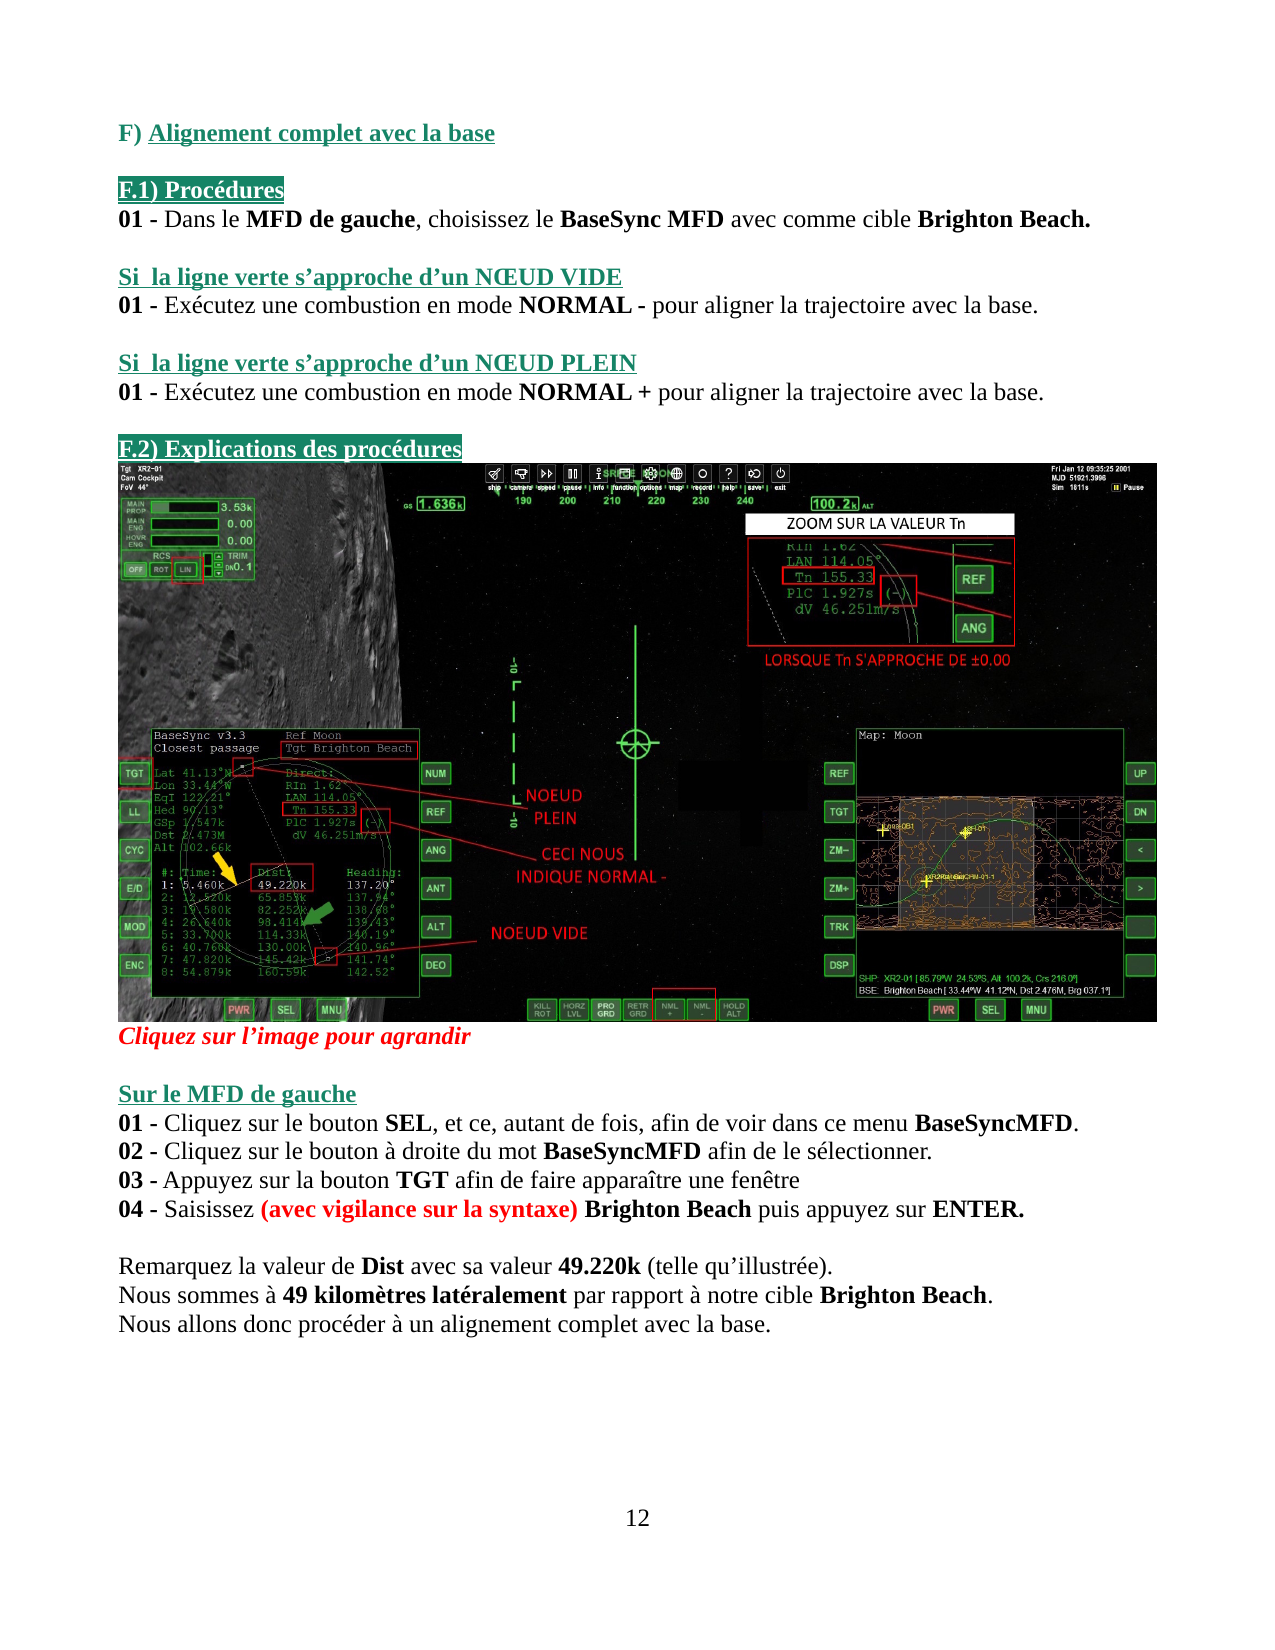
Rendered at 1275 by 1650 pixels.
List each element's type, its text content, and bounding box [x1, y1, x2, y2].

text 01 - Cliquez sur le bouton SEL, et ce, autant de fois, afin de voir dans ce menu BaseSyncMFD. [118, 1108, 1157, 1136]
text Si la ligne verte s’approche d’un NŒUD PLEIN [118, 348, 1157, 377]
text Nous sommes à 49 kilomètres latéralement par rapport à notre cible Brighton Beach. [118, 1280, 1157, 1309]
text Nous allons donc procéder à un alignement complet avec la base. [118, 1309, 1157, 1338]
text 01 - Exécutez une combustion en mode NORMAL - pour aligner la trajectoire avec la base. [118, 291, 1157, 319]
text Sur le MFD de gauche [118, 1079, 1157, 1108]
picture [118, 463, 1157, 1022]
text F.1) Procédures [118, 176, 1157, 204]
text 02 - Cliquez sur le bouton à droite du mot BaseSyncMFD afin de le sélectionner. [118, 1136, 1157, 1165]
text 04 - Saisissez (avec vigilance sur la syntaxe) Brighton Beach puis appuyez sur ENTER. [118, 1194, 1157, 1223]
text Remarquez la valeur de Dist avec sa valeur 49.220k (telle qu’illustrée). [118, 1251, 1157, 1280]
text F.2) Explications des procédures [118, 434, 1157, 463]
text Cliquez sur l’image pour agrandir [118, 1022, 1157, 1050]
text Si la ligne verte s’approche d’un NŒUD VIDE [118, 262, 1157, 291]
text 01 - Exécutez une combustion en mode NORMAL + pour aligner la trajectoire avec la base. [118, 377, 1157, 406]
text 03 - Appuyez sur la bouton TGT afin de faire apparaître une fenêtre [118, 1165, 1157, 1194]
text 01 - Dans le MFD de gauche, choisissez le BaseSync MFD avec comme cible Brighton Beach. [118, 204, 1157, 233]
text F) Alignement complet avec la base [118, 118, 1157, 147]
